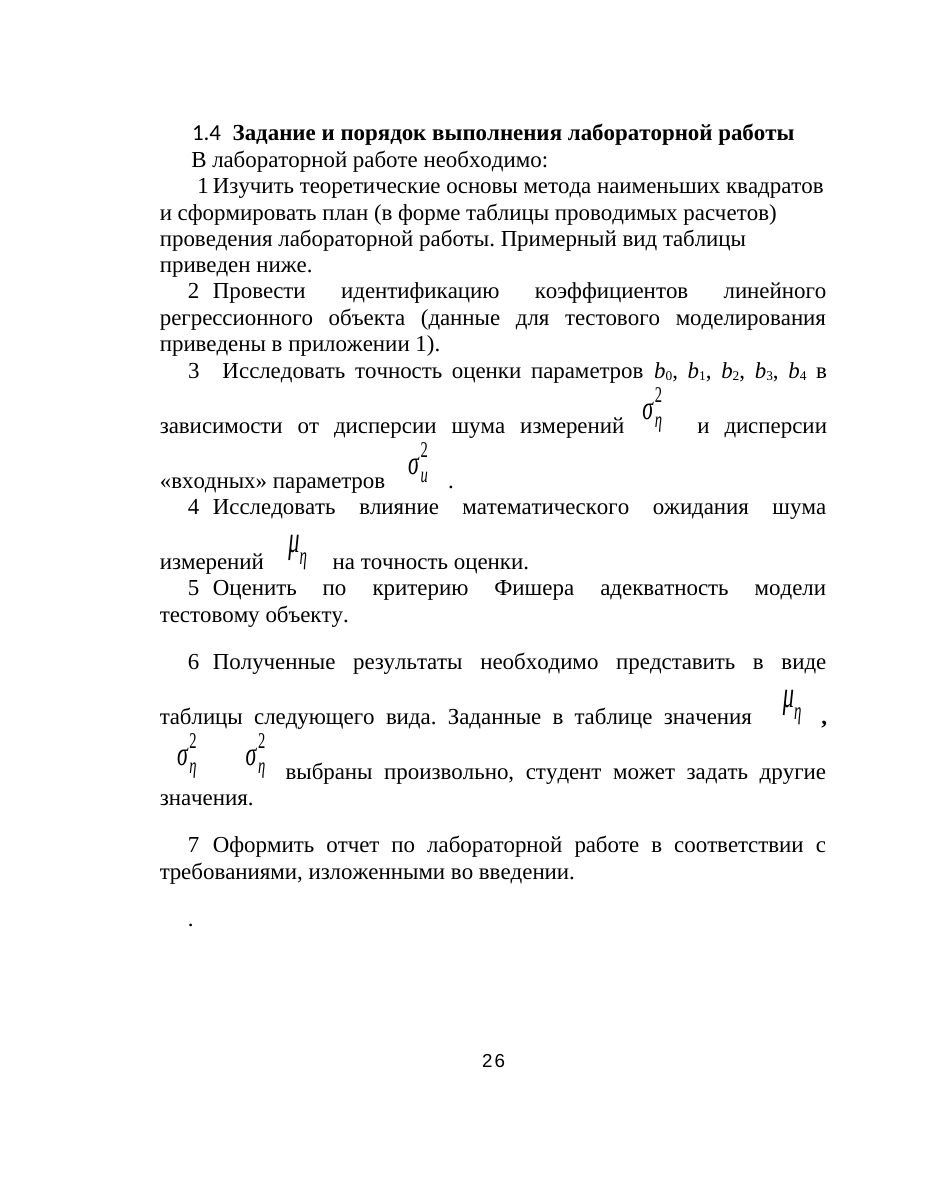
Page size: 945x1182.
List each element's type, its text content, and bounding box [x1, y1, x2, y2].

text В лабораторной работе необходимо: [159, 146, 827, 172]
list Оценить по критерию Фишера адекватность модели тестовому объекту. [159, 574, 827, 627]
list Задание и порядок выполнения лабораторной работы [159, 118, 827, 146]
list Изучить теоретические основы метода наименьших квадратов и сформировать план (в форме таблицы проводимых расчетов) проведения лабораторной работы. Примерный вид таблицы приведен ниже. [159, 172, 827, 278]
list Провести идентификацию коэффициентов линейного регрессионного объекта (данные для тестового моделирования приведены в приложении 1). [159, 278, 827, 357]
list Исследовать влияние математического ожидания шума измерений на точность оценки. [159, 493, 827, 574]
list Оформить отчет по лабораторной работе в соответствии с требованиями, изложенными во введении. [159, 831, 827, 884]
text . [188, 905, 827, 931]
list Полученные результаты необходимо представить в виде таблицы следующего вида. Заданные в таблице значения , выбраны произвольно, студент может задать другие значения. [159, 648, 827, 811]
list Исследовать точность оценки параметров b0, b1, b2, b3, b4 в зависимости от дисперсии шума измерений и дисперсии «входных» параметров . [159, 357, 827, 493]
